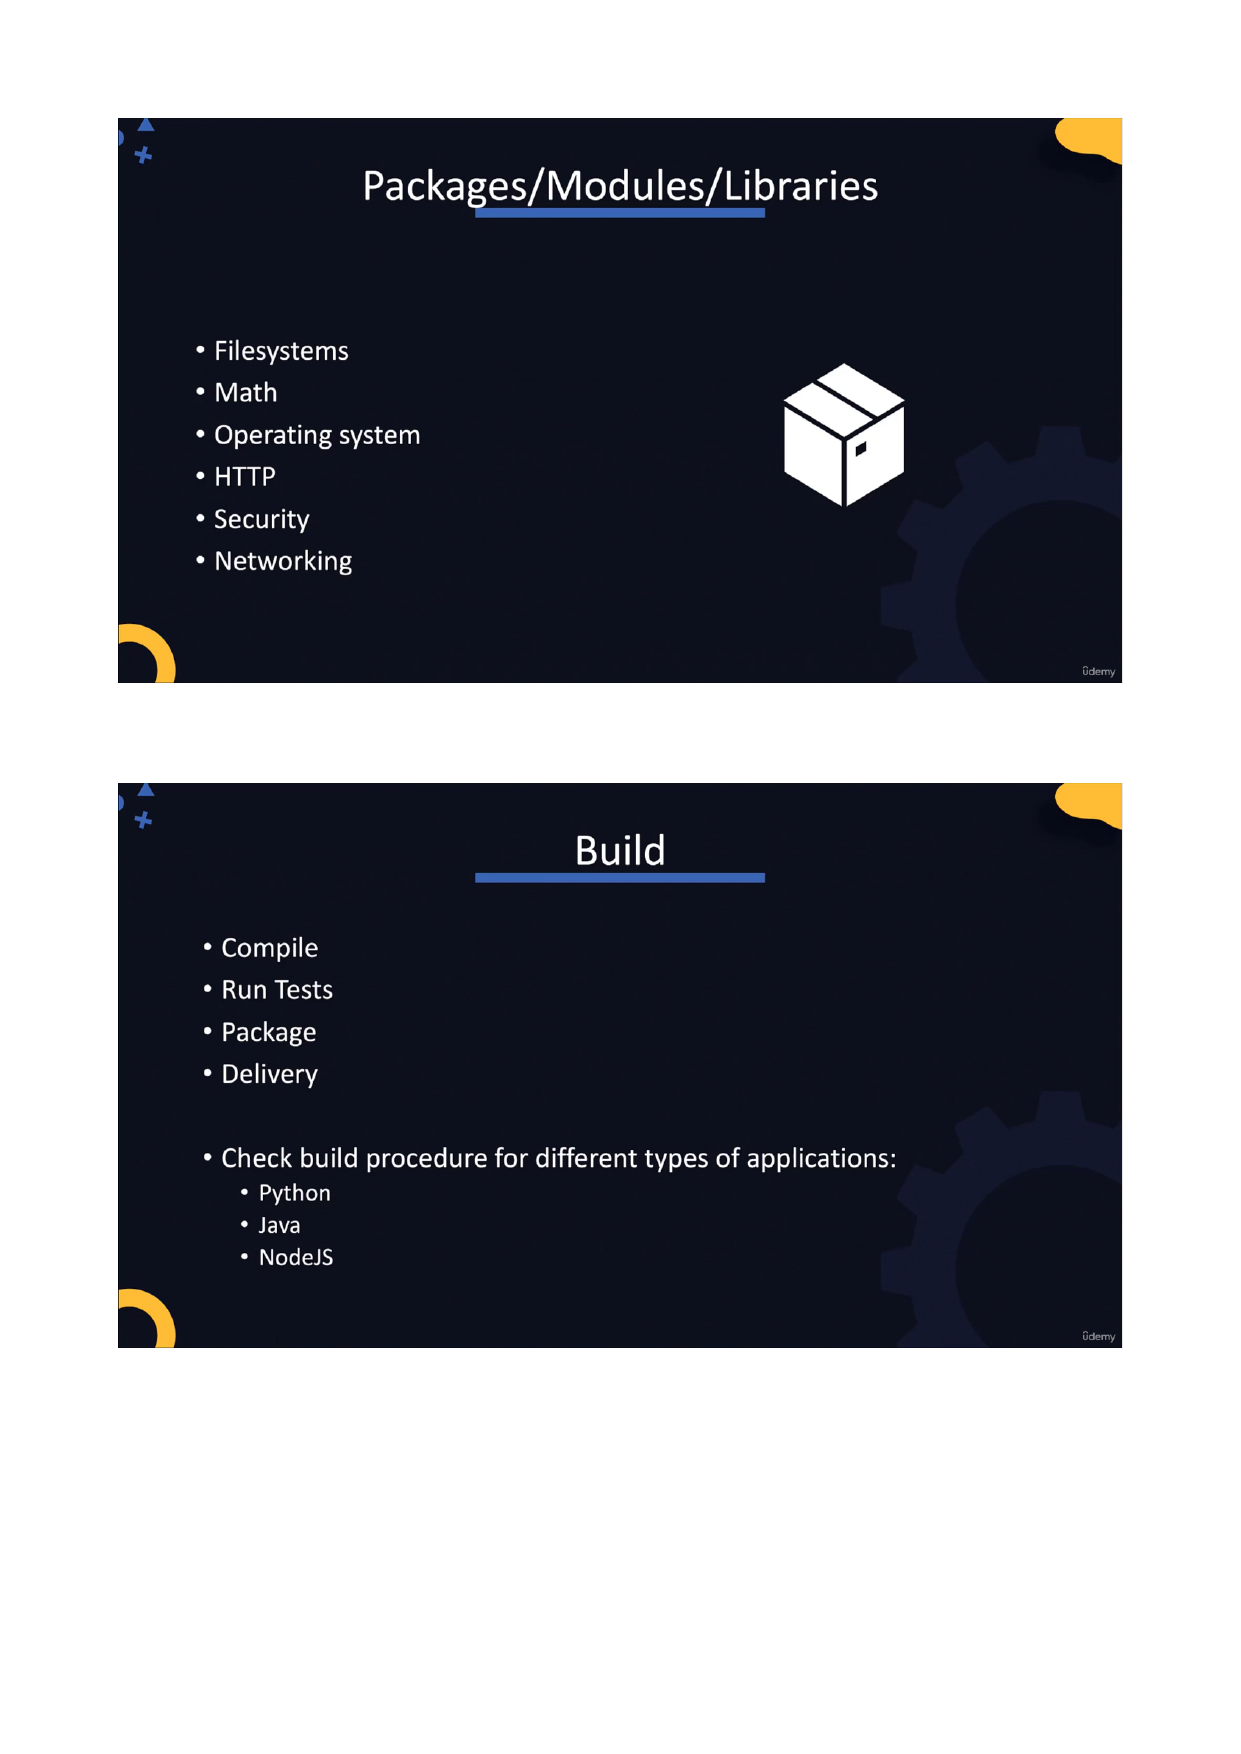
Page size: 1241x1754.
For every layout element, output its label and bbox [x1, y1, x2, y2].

picture [118, 118, 1123, 683]
picture [118, 783, 1123, 1348]
